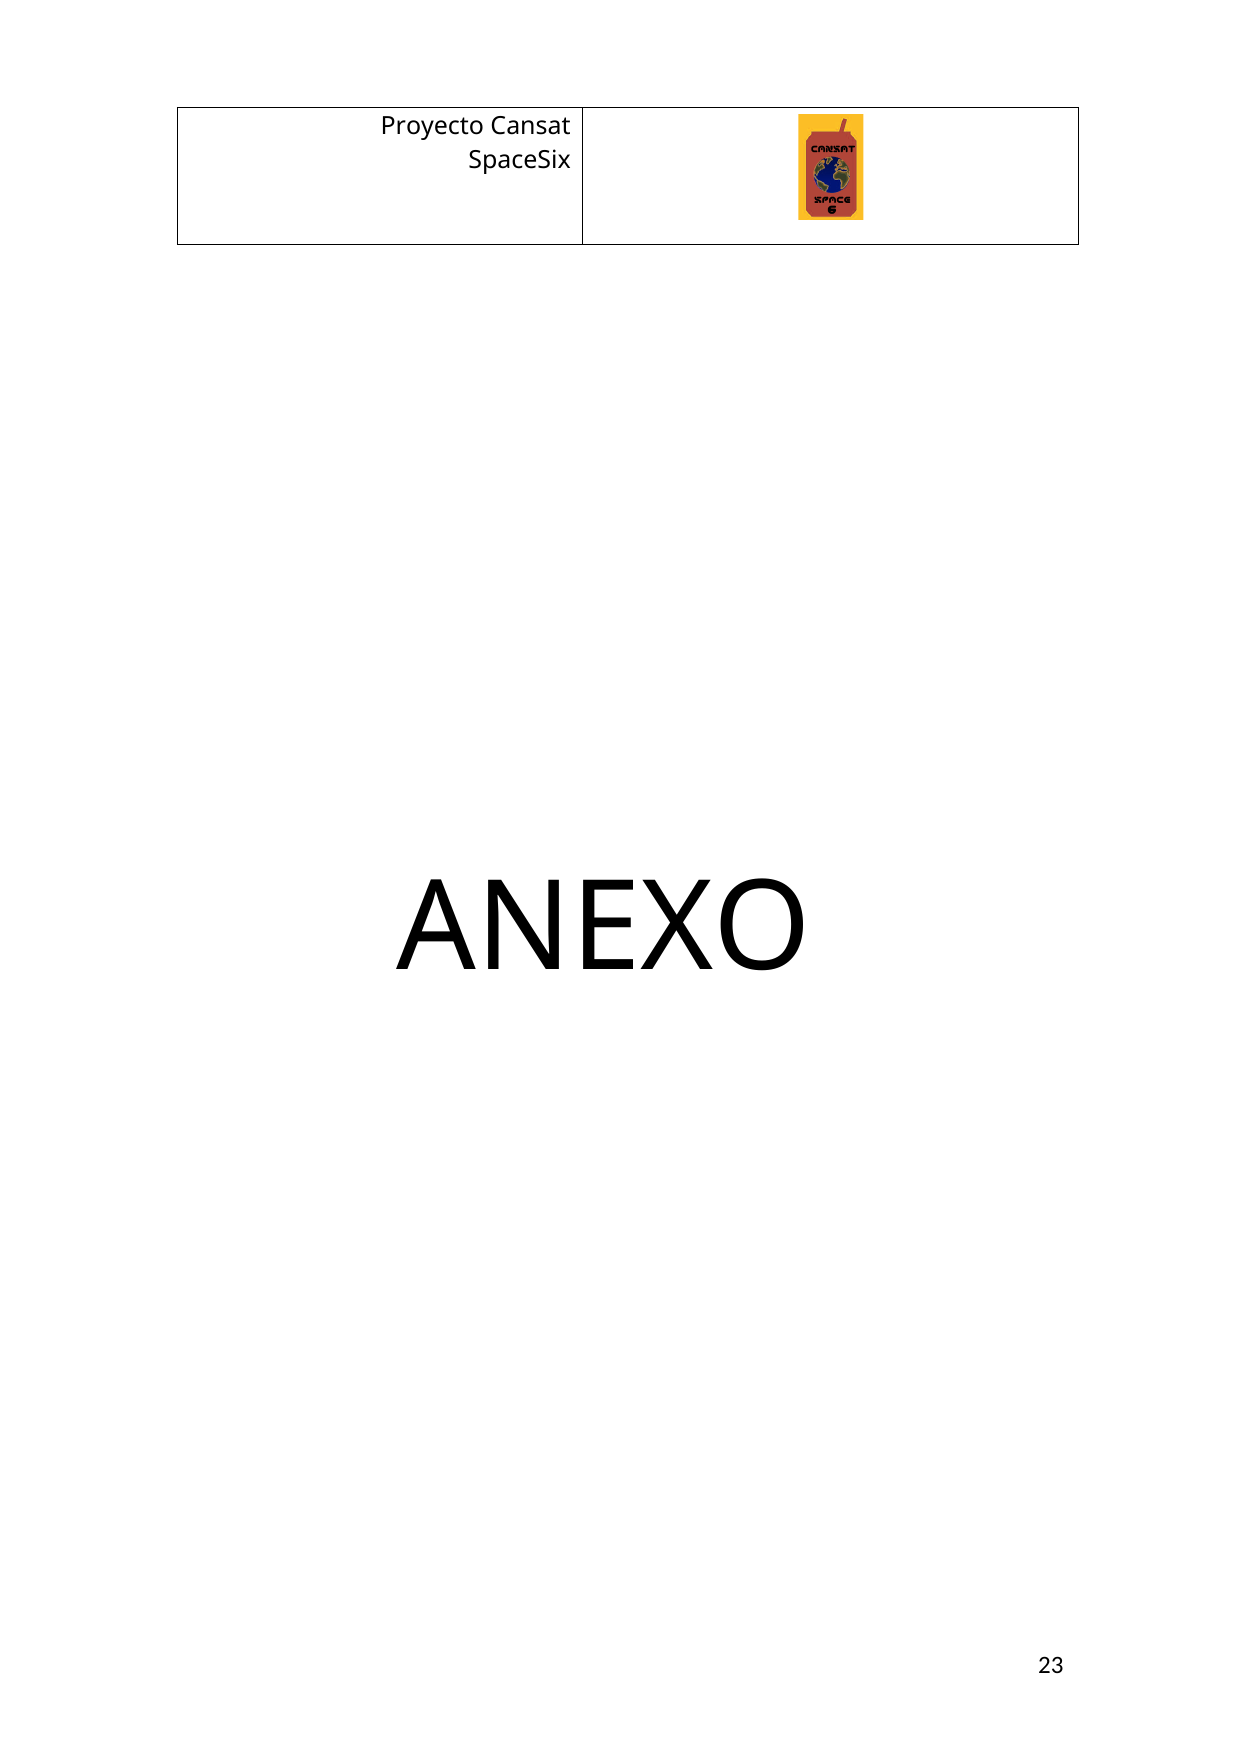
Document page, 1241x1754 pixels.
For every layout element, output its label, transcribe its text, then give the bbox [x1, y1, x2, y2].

picture [798, 114, 864, 220]
text ANEXO [177, 817, 1063, 1006]
